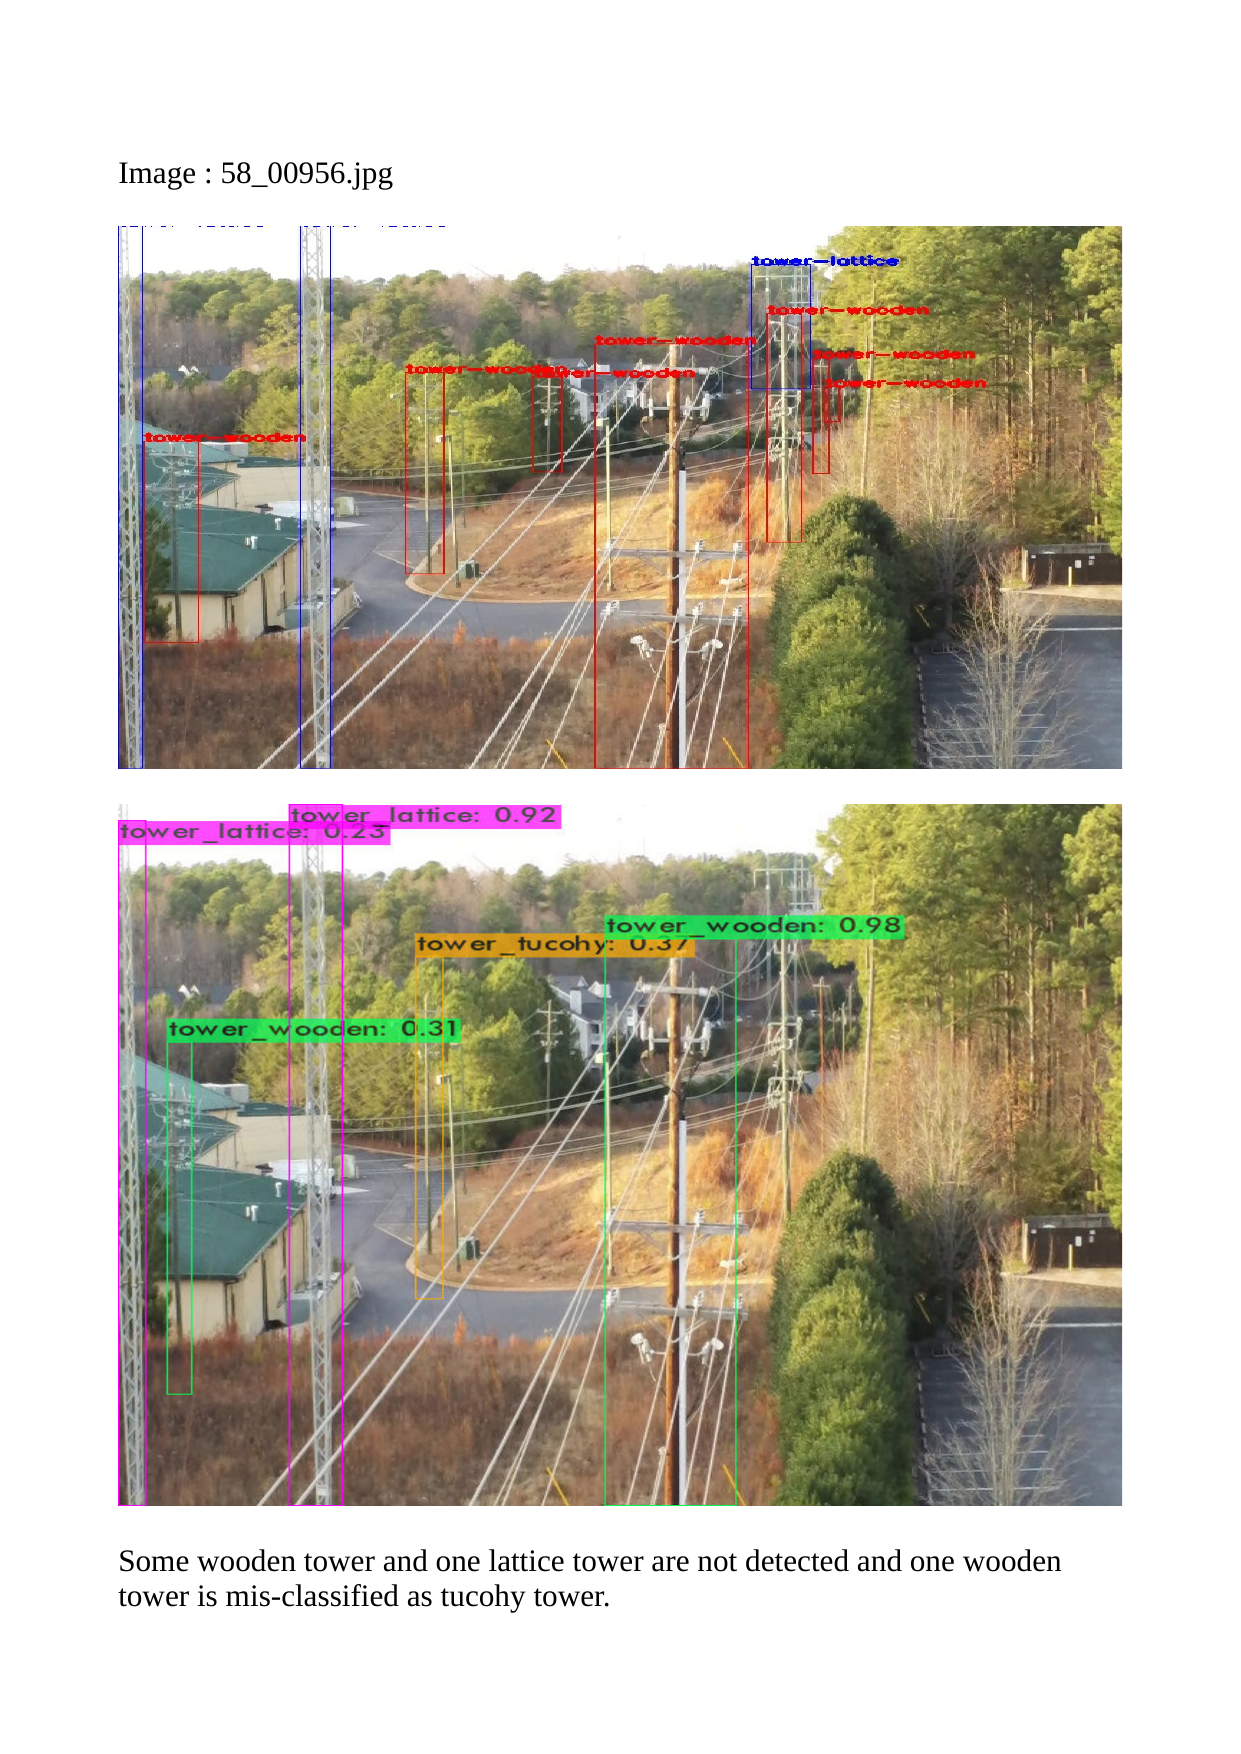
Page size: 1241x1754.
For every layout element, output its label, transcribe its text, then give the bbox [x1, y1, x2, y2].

picture [118, 804, 1123, 1506]
picture [118, 226, 1123, 769]
text Some wooden tower and one lattice tower are not detected and one wooden tower is mis-classified as tucohy tower. [118, 1542, 1122, 1614]
text Image : 58_00956.jpg [118, 154, 1122, 190]
